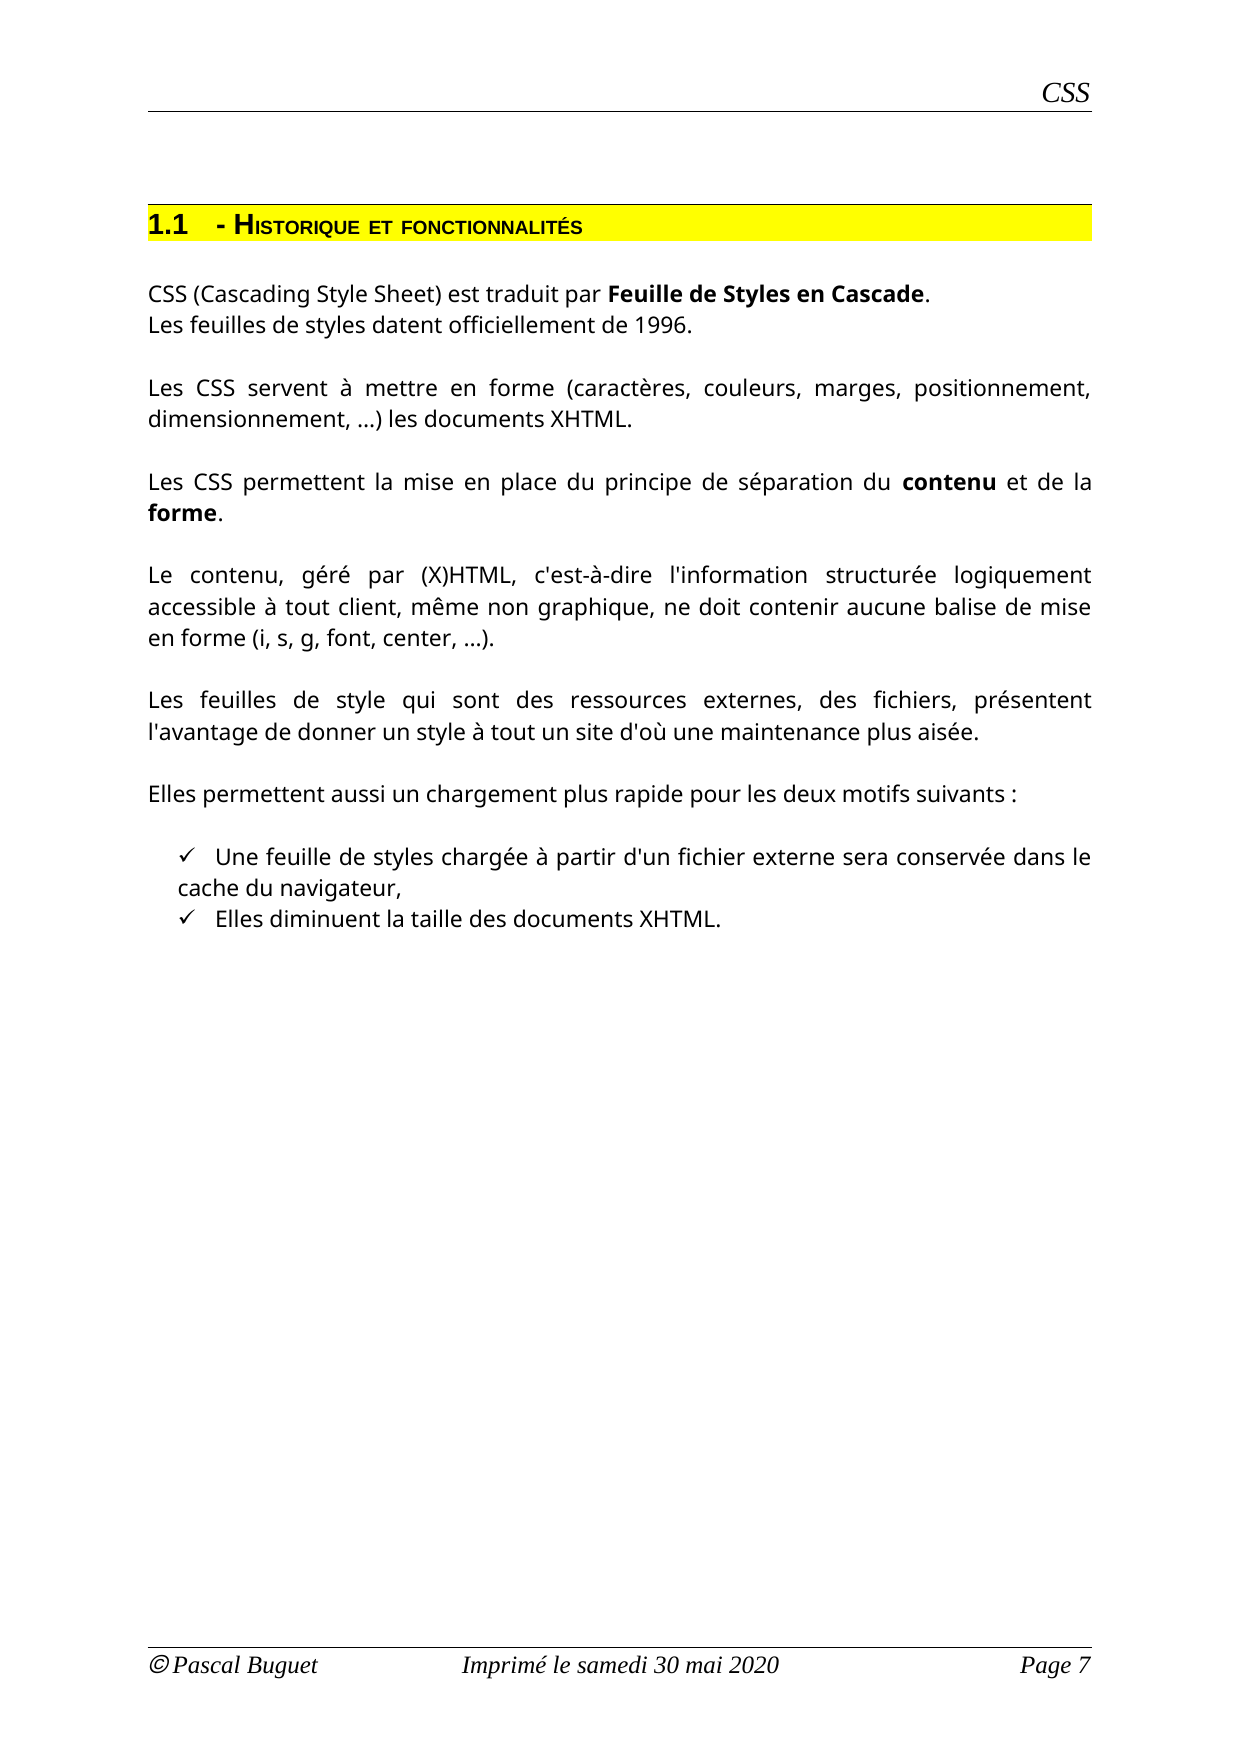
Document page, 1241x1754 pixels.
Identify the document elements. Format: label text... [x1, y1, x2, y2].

text Les CSS servent à mettre en forme (caractères, couleurs, marges, positionnement, dimensionnement, …) les documents XHTML. [148, 372, 1092, 434]
list Une feuille de styles chargée à partir d'un fichier externe sera conservée dans le cache du navigateur, [177, 841, 1092, 903]
text Les feuilles de style qui sont des ressources externes, des fichiers, présentent l'avantage de donner un style à tout un site d'où une maintenance plus aisée. [148, 684, 1092, 747]
text CSS (Cascading Style Sheet) est traduit par Feuille de Styles en Cascade. [148, 278, 1092, 309]
text Elles permettent aussi un chargement plus rapide pour les deux motifs suivants : [148, 778, 1092, 809]
subtitle - Historique et fonctionnalités [148, 205, 1092, 241]
text Les CSS permettent la mise en place du principe de séparation du contenu et de la forme. [148, 466, 1092, 528]
list Elles diminuent la taille des documents XHTML. [177, 903, 1092, 934]
text Le contenu, géré par (X)HTML, c'est-à-dire l'information structurée logiquement accessible à tout client, même non graphique, ne doit contenir aucune balise de mise en forme (i, s, g, font, center, …). [148, 559, 1092, 653]
text Les feuilles de styles datent officiellement de 1996. [148, 309, 1092, 341]
